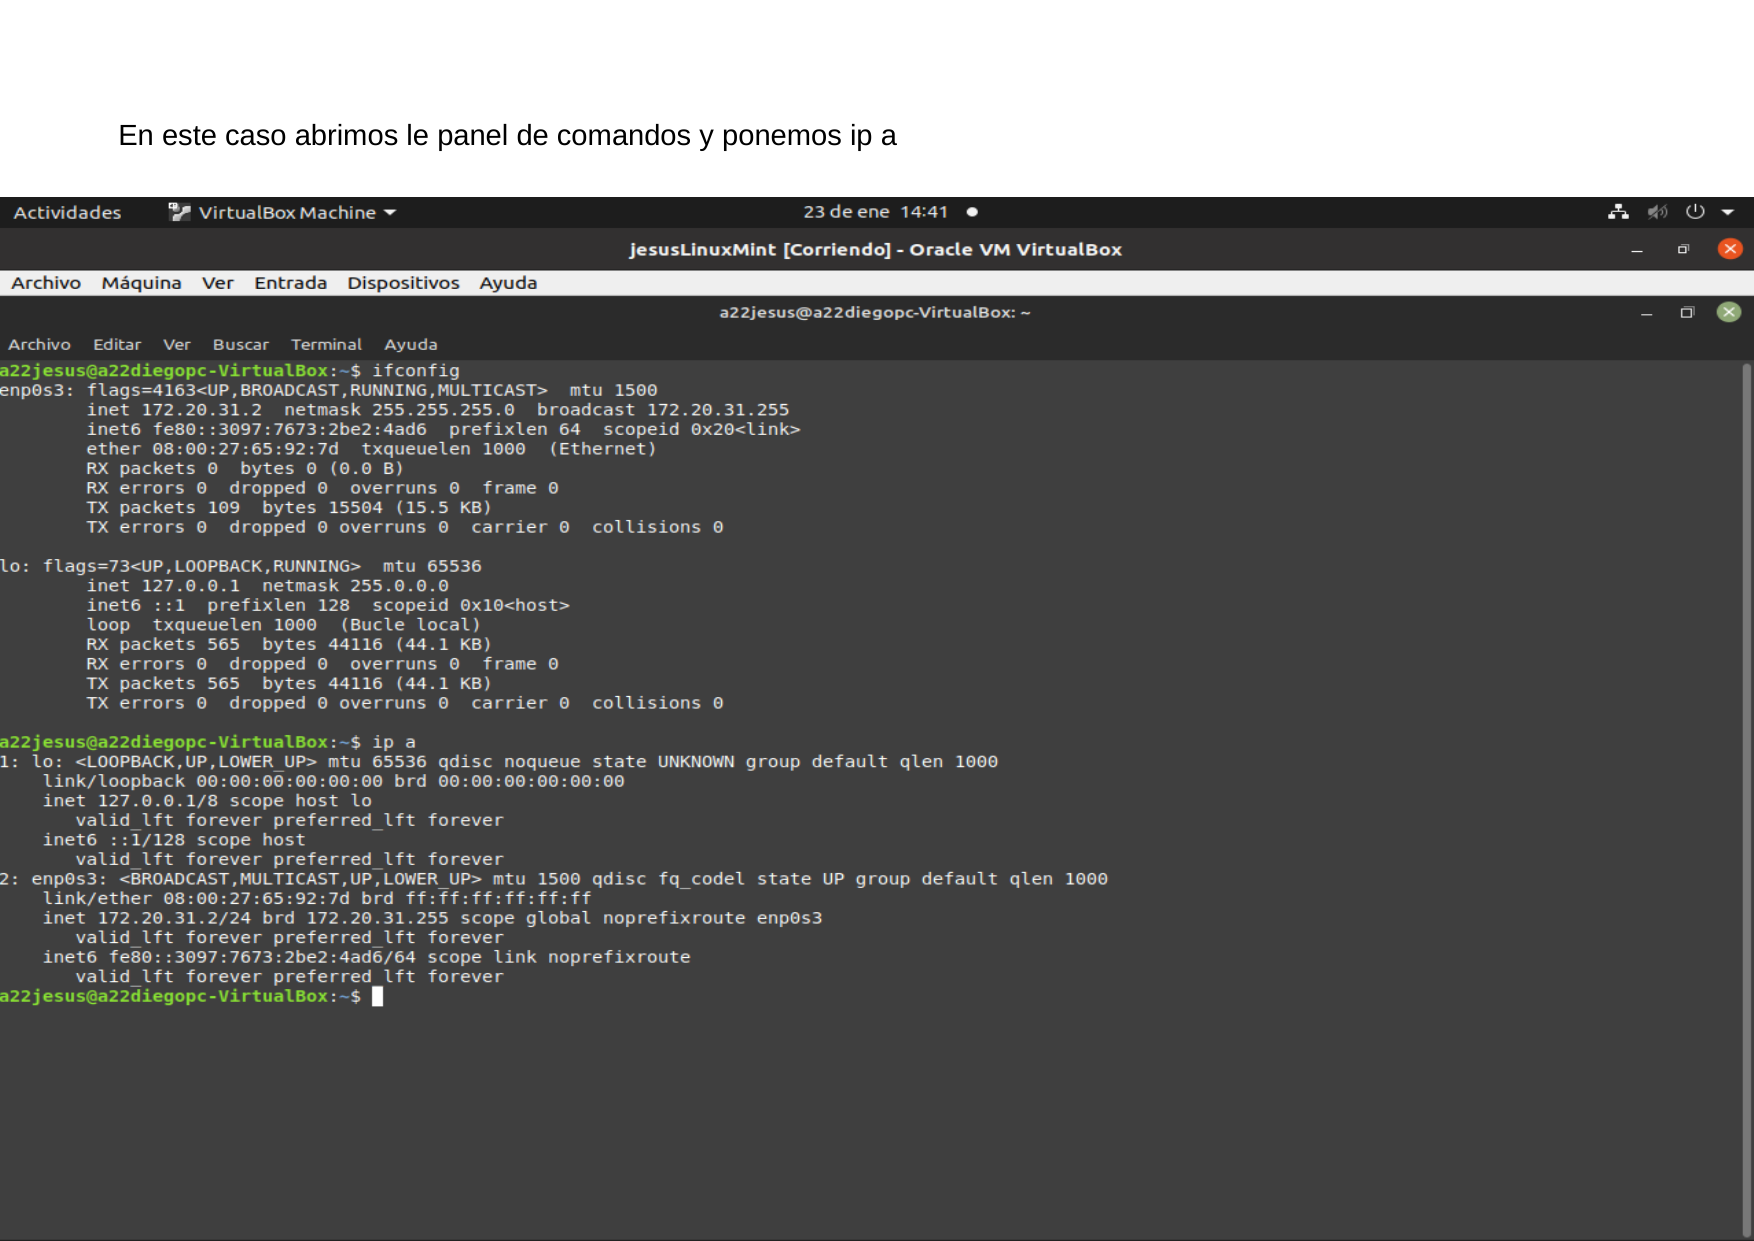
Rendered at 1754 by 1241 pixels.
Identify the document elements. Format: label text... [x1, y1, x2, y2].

picture [0, 197, 1754, 1241]
text En este caso abrimos le panel de comandos y ponemos ip a [118, 118, 1636, 152]
